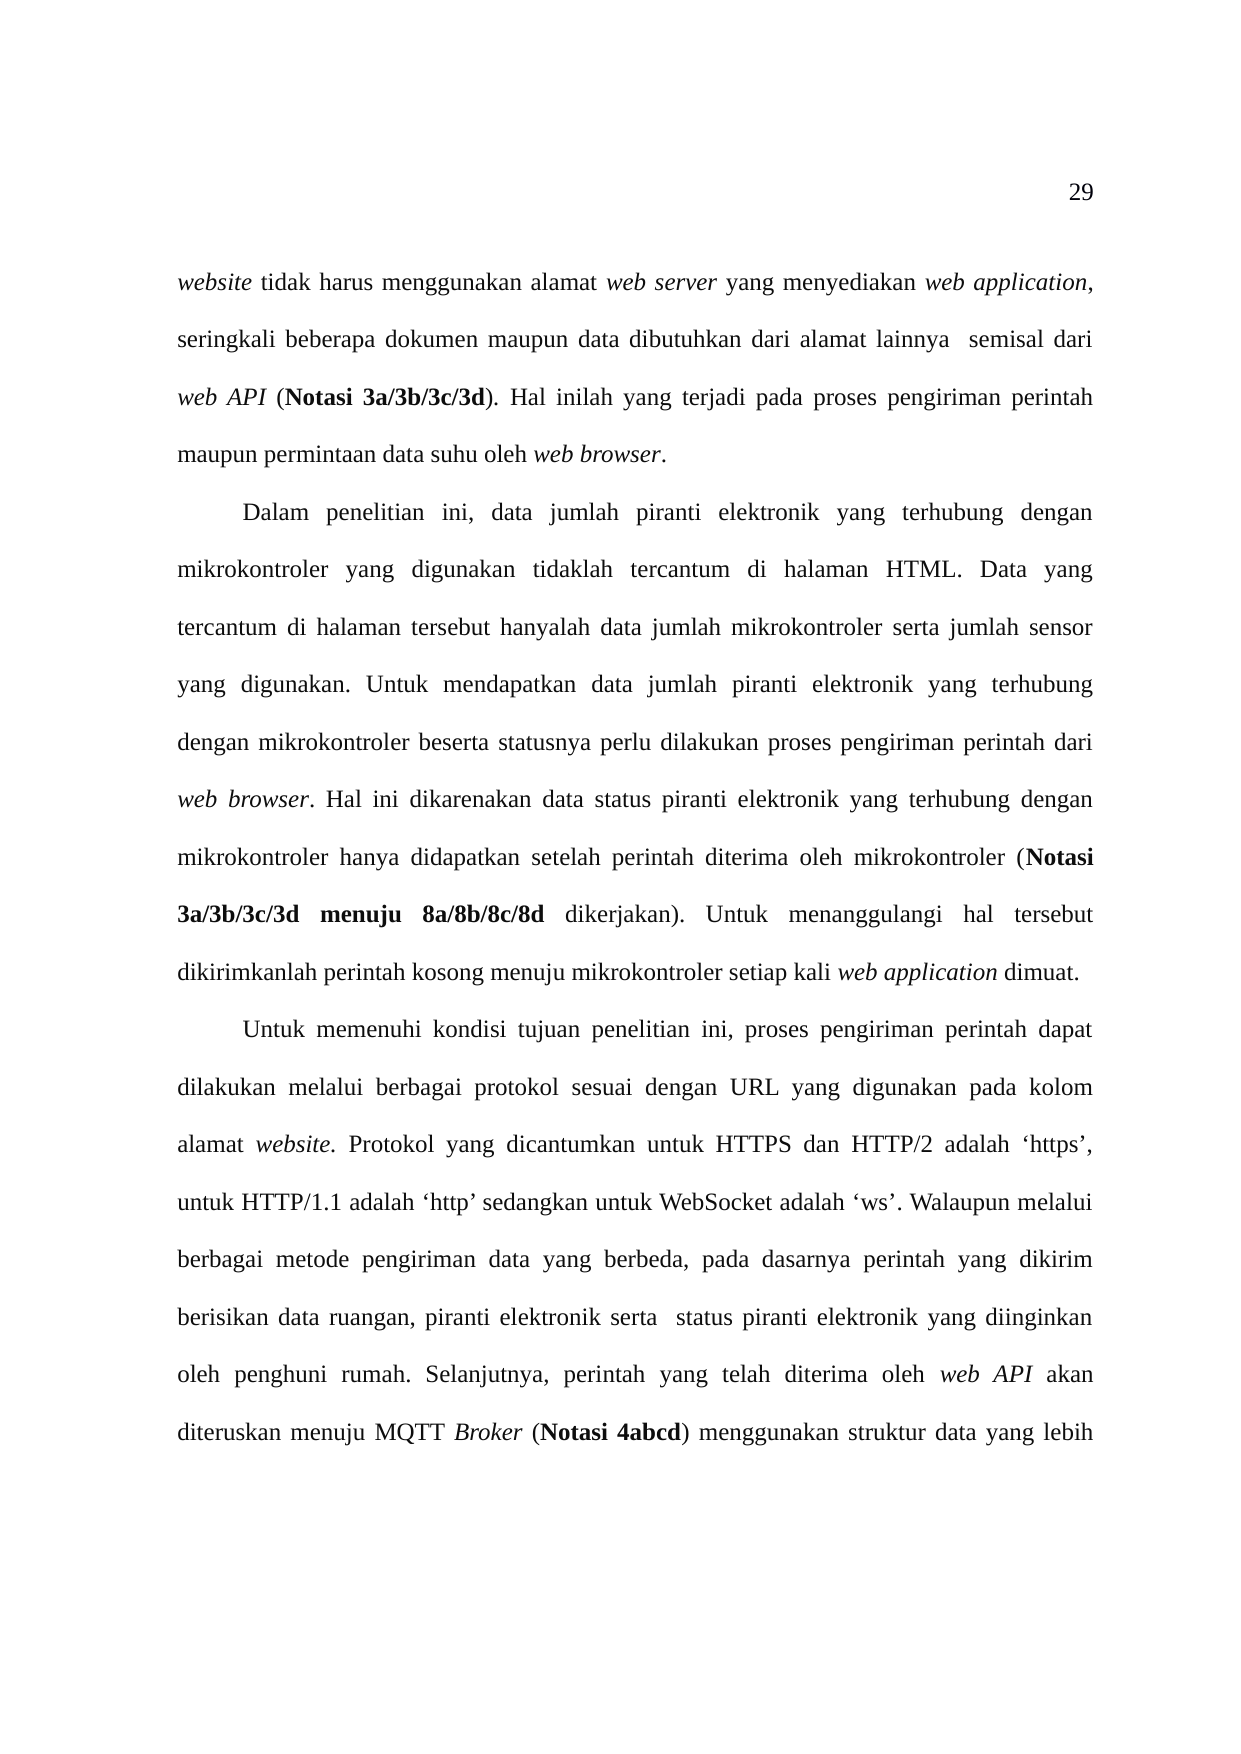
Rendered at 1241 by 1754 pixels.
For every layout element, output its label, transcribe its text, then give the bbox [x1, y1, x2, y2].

text website tidak harus menggunakan alamat web server yang menyediakan web application, seringkali beberapa dokumen maupun data dibutuhkan dari alamat lainnya semisal dari web API (Notasi 3a/3b/3c/3d). Hal inilah yang terjadi pada proses pengiriman perintah maupun permintaan data suhu oleh web browser. [177, 267, 1093, 468]
text Dalam penelitian ini, data jumlah piranti elektronik yang terhubung dengan mikrokontroler yang digunakan tidaklah tercantum di halaman HTML. Data yang tercantum di halaman tersebut hanyalah data jumlah mikrokontroler serta jumlah sensor yang digunakan. Untuk mendapatkan data jumlah piranti elektronik yang terhubung dengan mikrokontroler beserta statusnya perlu dilakukan proses pengiriman perintah dari web browser. Hal ini dikarenakan data status piranti elektronik yang terhubung dengan mikrokontroler hanya didapatkan setelah perintah diterima oleh mikrokontroler (Notasi 3a/3b/3c/3d menuju 8a/8b/8c/8d dikerjakan). Untuk menanggulangi hal tersebut dikirimkanlah perintah kosong menuju mikrokontroler setiap kali web application dimuat. [177, 497, 1093, 986]
text Untuk memenuhi kondisi tujuan penelitian ini, proses pengiriman perintah dapat dilakukan melalui berbagai protokol sesuai dengan URL yang digunakan pada kolom alamat website. Protokol yang dicantumkan untuk HTTPS dan HTTP/2 adalah ‘https’, untuk HTTP/1.1 adalah ‘http’ sedangkan untuk WebSocket adalah ‘ws’. Walaupun melalui berbagai metode pengiriman data yang berbeda, pada dasarnya perintah yang dikirim berisikan data ruangan, piranti elektronik serta status piranti elektronik yang diinginkan oleh penghuni rumah. Selanjutnya, perintah yang telah diterima oleh web API akan diteruskan menuju MQTT Broker (Notasi 4abcd) menggunakan struktur data yang lebih [177, 1014, 1093, 1446]
